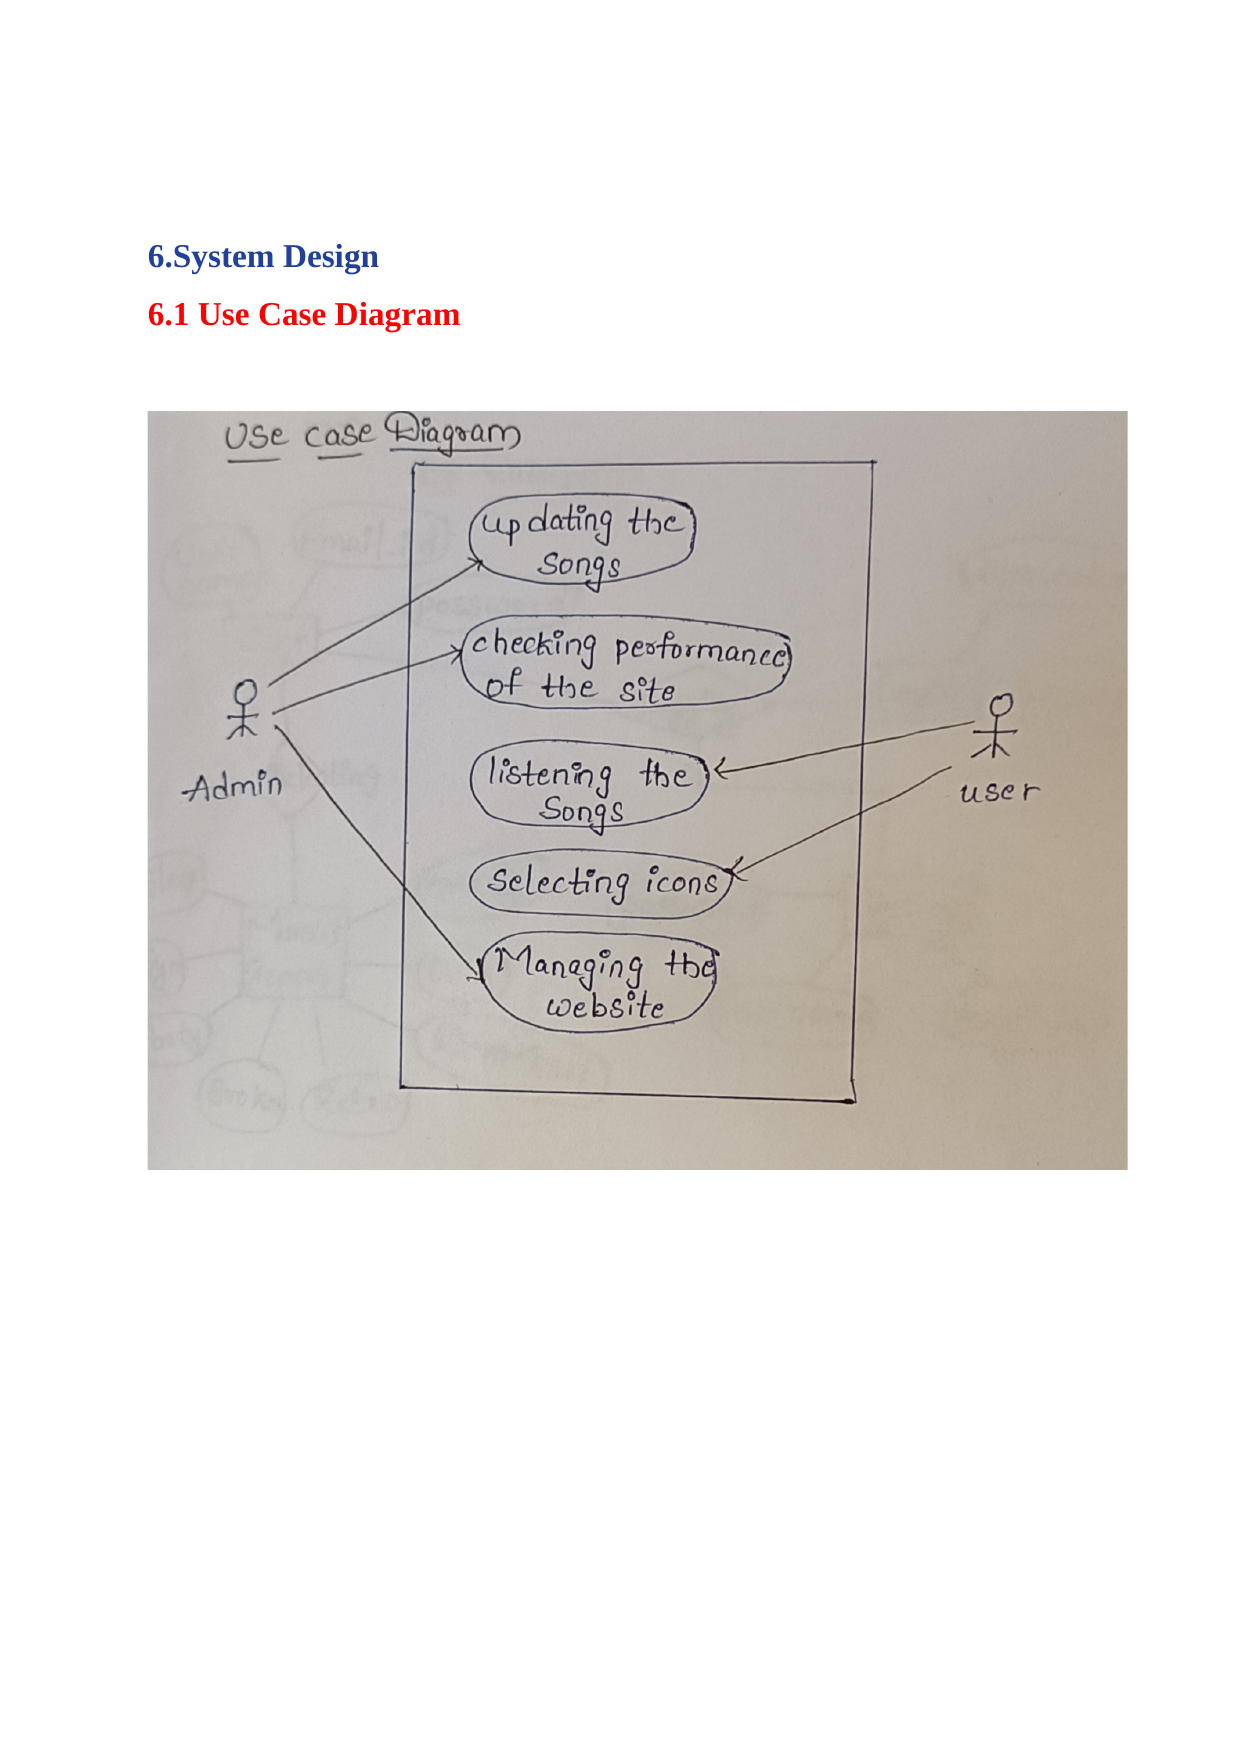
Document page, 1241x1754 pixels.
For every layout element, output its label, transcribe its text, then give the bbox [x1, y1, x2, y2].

text 6.System Design [148, 236, 1128, 274]
text 6.1 Use Case Diagram [148, 294, 1128, 333]
picture [147, 411, 1128, 1170]
